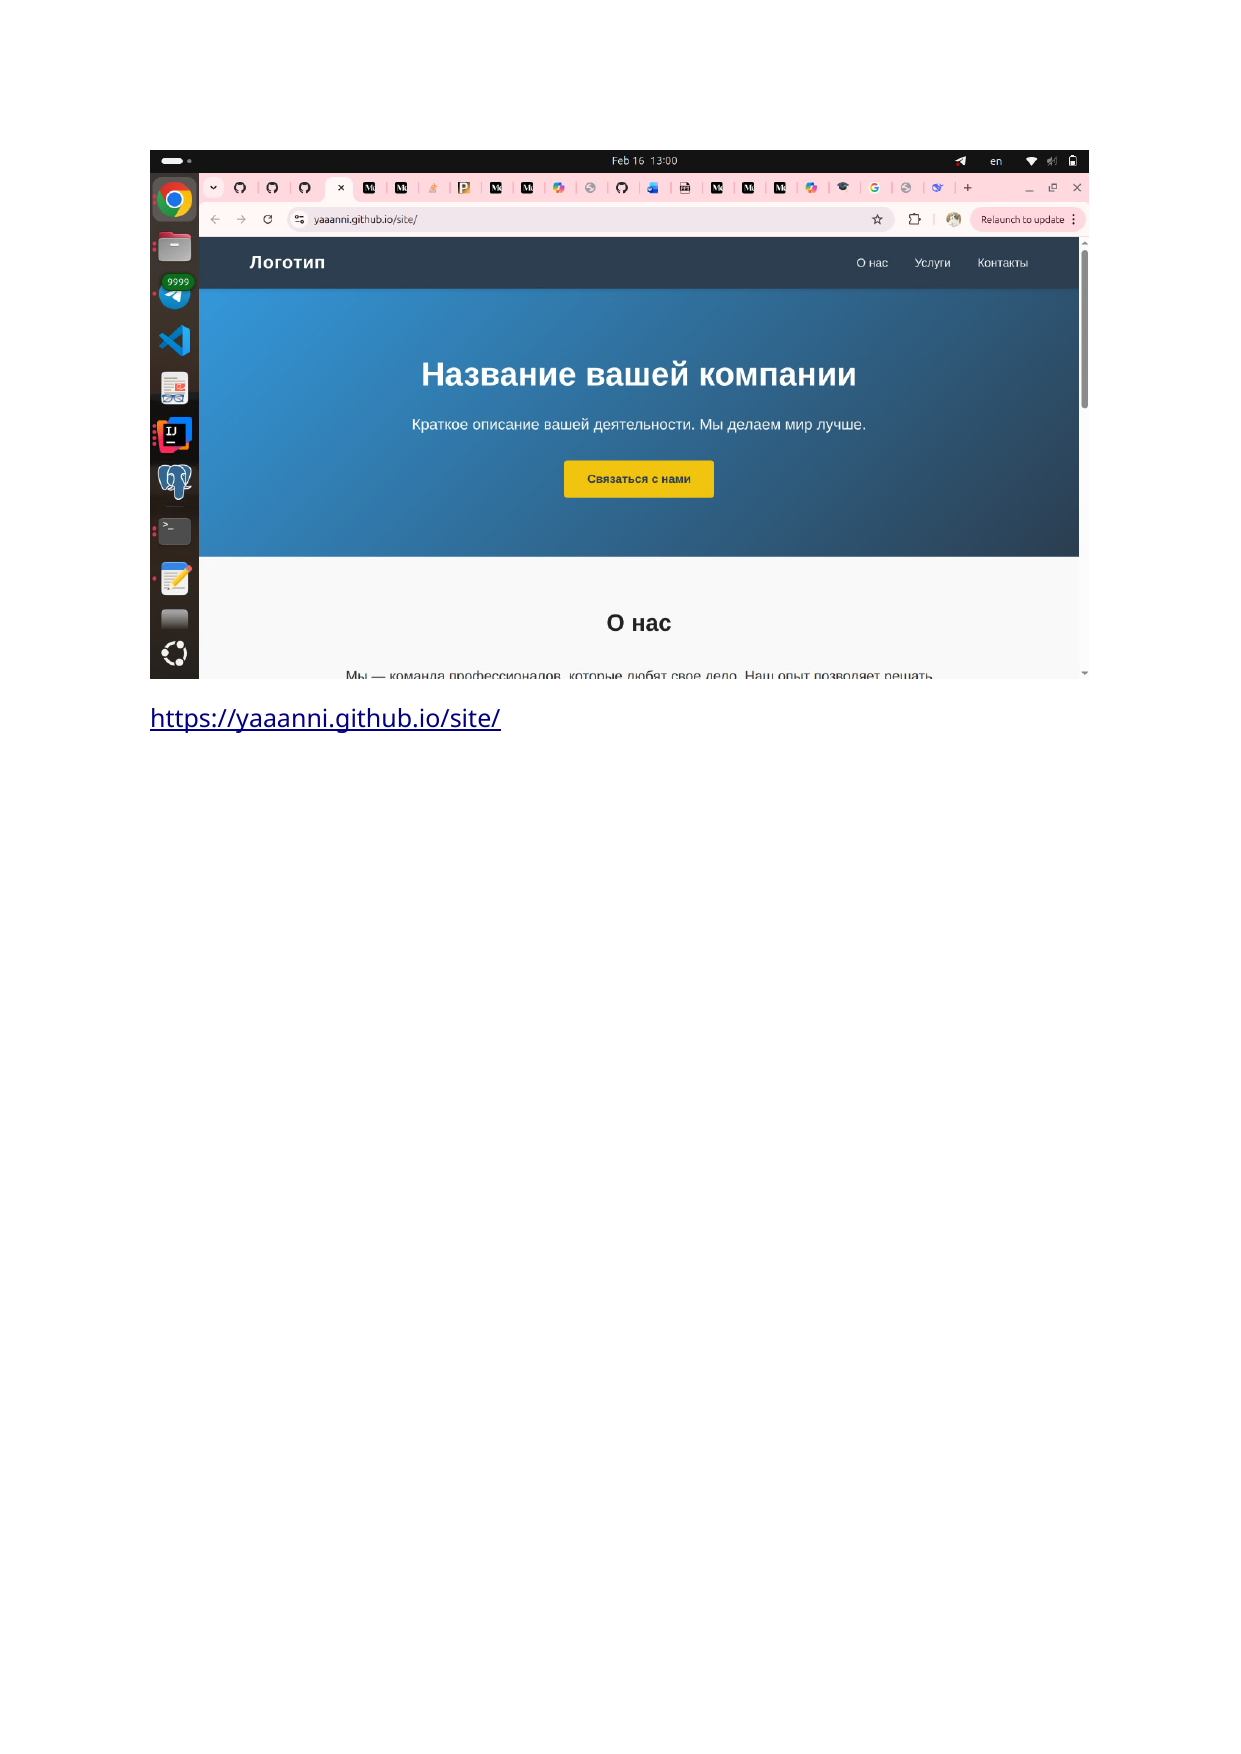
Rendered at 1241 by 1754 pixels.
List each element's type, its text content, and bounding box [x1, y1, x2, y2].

text https://yaaanni.github.io/site/ [150, 700, 1090, 734]
